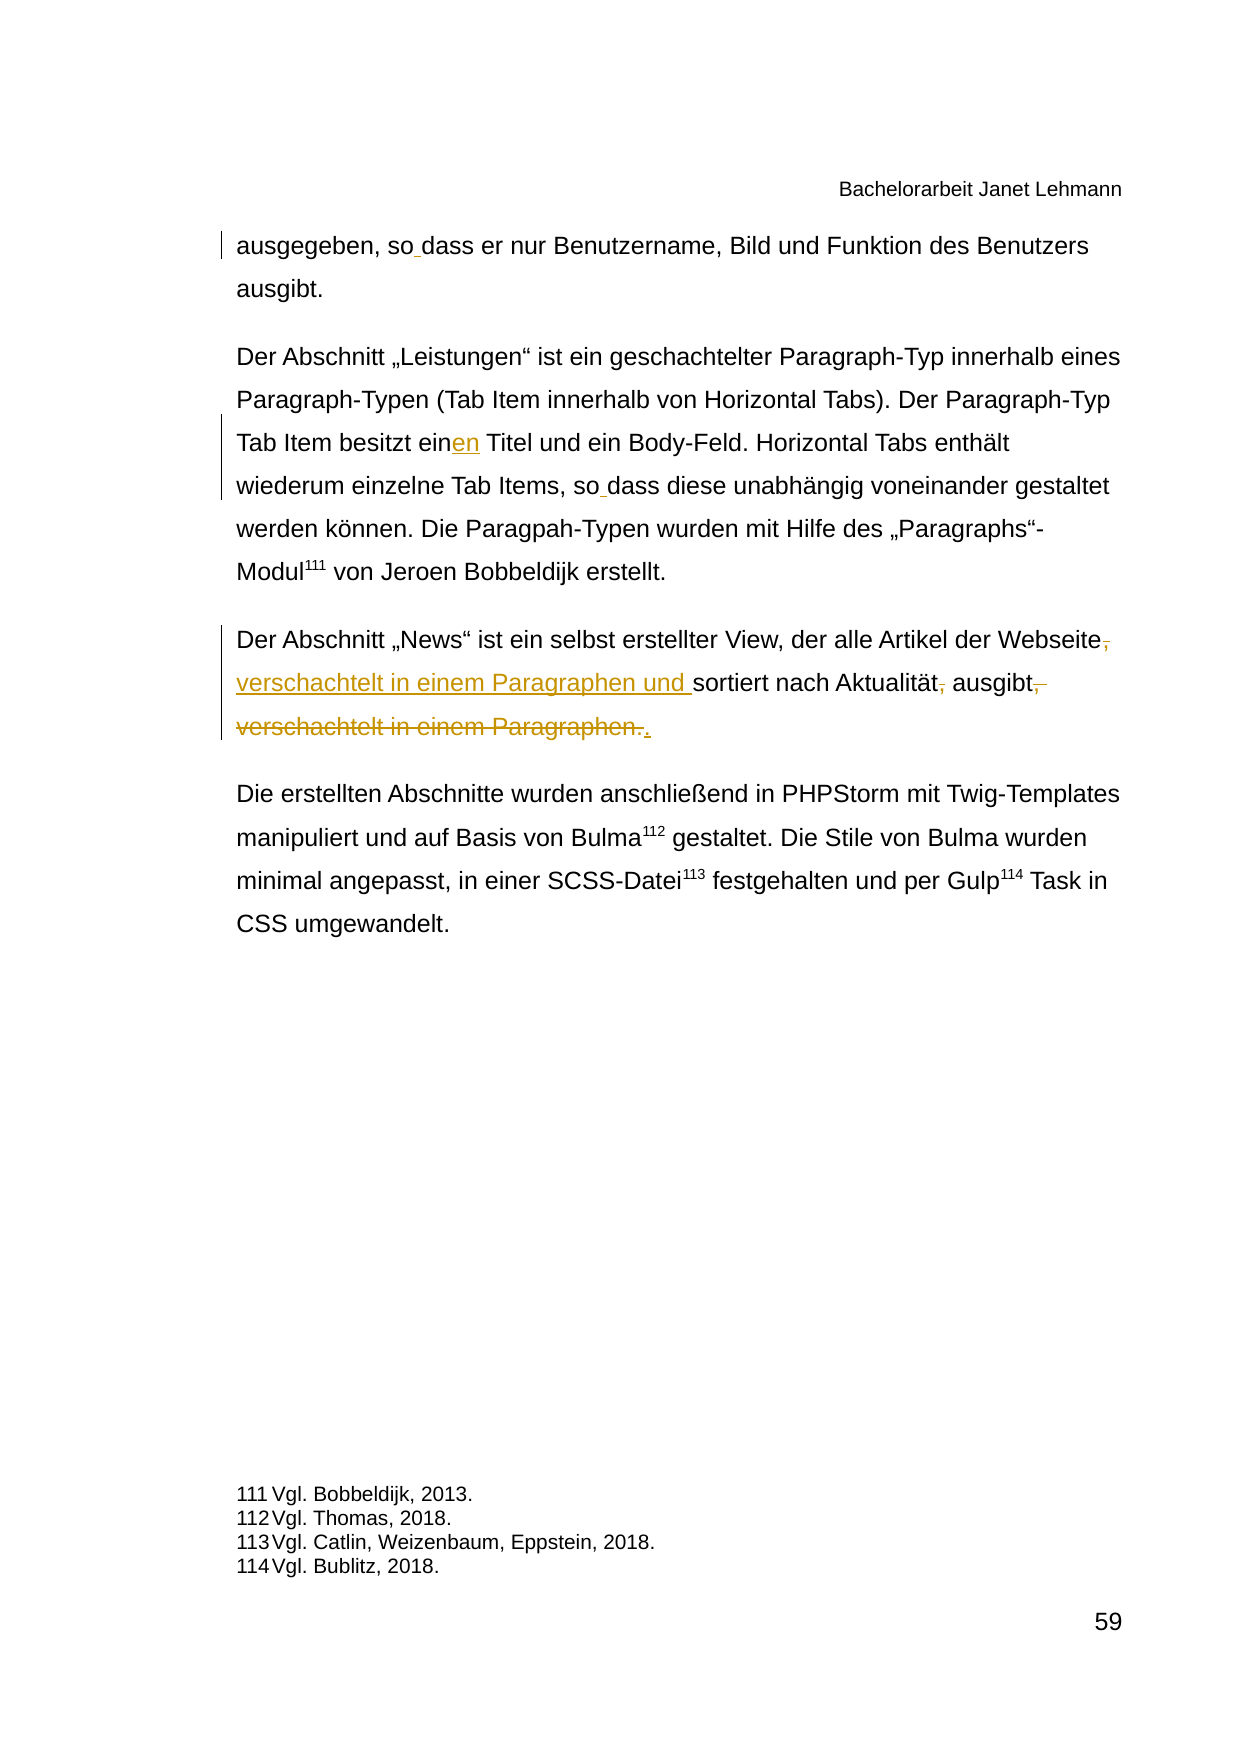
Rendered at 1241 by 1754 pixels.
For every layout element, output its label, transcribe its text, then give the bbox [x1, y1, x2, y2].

text Der Abschnitt „Leistungen“ ist ein geschachtelter Paragraph-Typ innerhalb eines Paragraph-Typen (Tab Item innerhalb von Horizontal Tabs). Der Paragraph-Typ Tab Item besitzt einen Titel und ein Body-Feld. Horizontal Tabs enthält wiederum einzelne Tab Items, so dass diese unabhängig voneinander gestaltet werden können. Die Paragpah-Typen wurden mit Hilfe des „Paragraphs“-Modul von Jeroen Bobbeldijk erstellt. [236, 342, 1122, 586]
text Der Abschnitt „News“ ist ein selbst erstellter View, der alle Artikel der Webseite verschachtelt in einem Paragraphen und sortiert nach Aktualität ausgibt. [236, 625, 1122, 740]
text Vgl. Bublitz, 2018. [236, 1554, 1122, 1578]
text Vgl. Catlin, Weizenbaum, Eppstein, 2018. [236, 1530, 1122, 1554]
text Vgl. Bobbeldijk, 2013. [236, 1482, 1122, 1506]
text Die erstellten Abschnitte wurden anschließend in PHPStorm mit Twig-Templates manipuliert und auf Basis von Bulma gestaltet. Die Stile von Bulma wurden minimal angepasst, in einer SCSS-Datei festgehalten und per Gulp Task in CSS umgewandelt. [236, 779, 1122, 937]
text Vgl. Thomas, 2018. [236, 1506, 1122, 1530]
text ausgegeben, so dass er nur Benutzername, Bild und Funktion des Benutzers ausgibt. [236, 231, 1122, 302]
